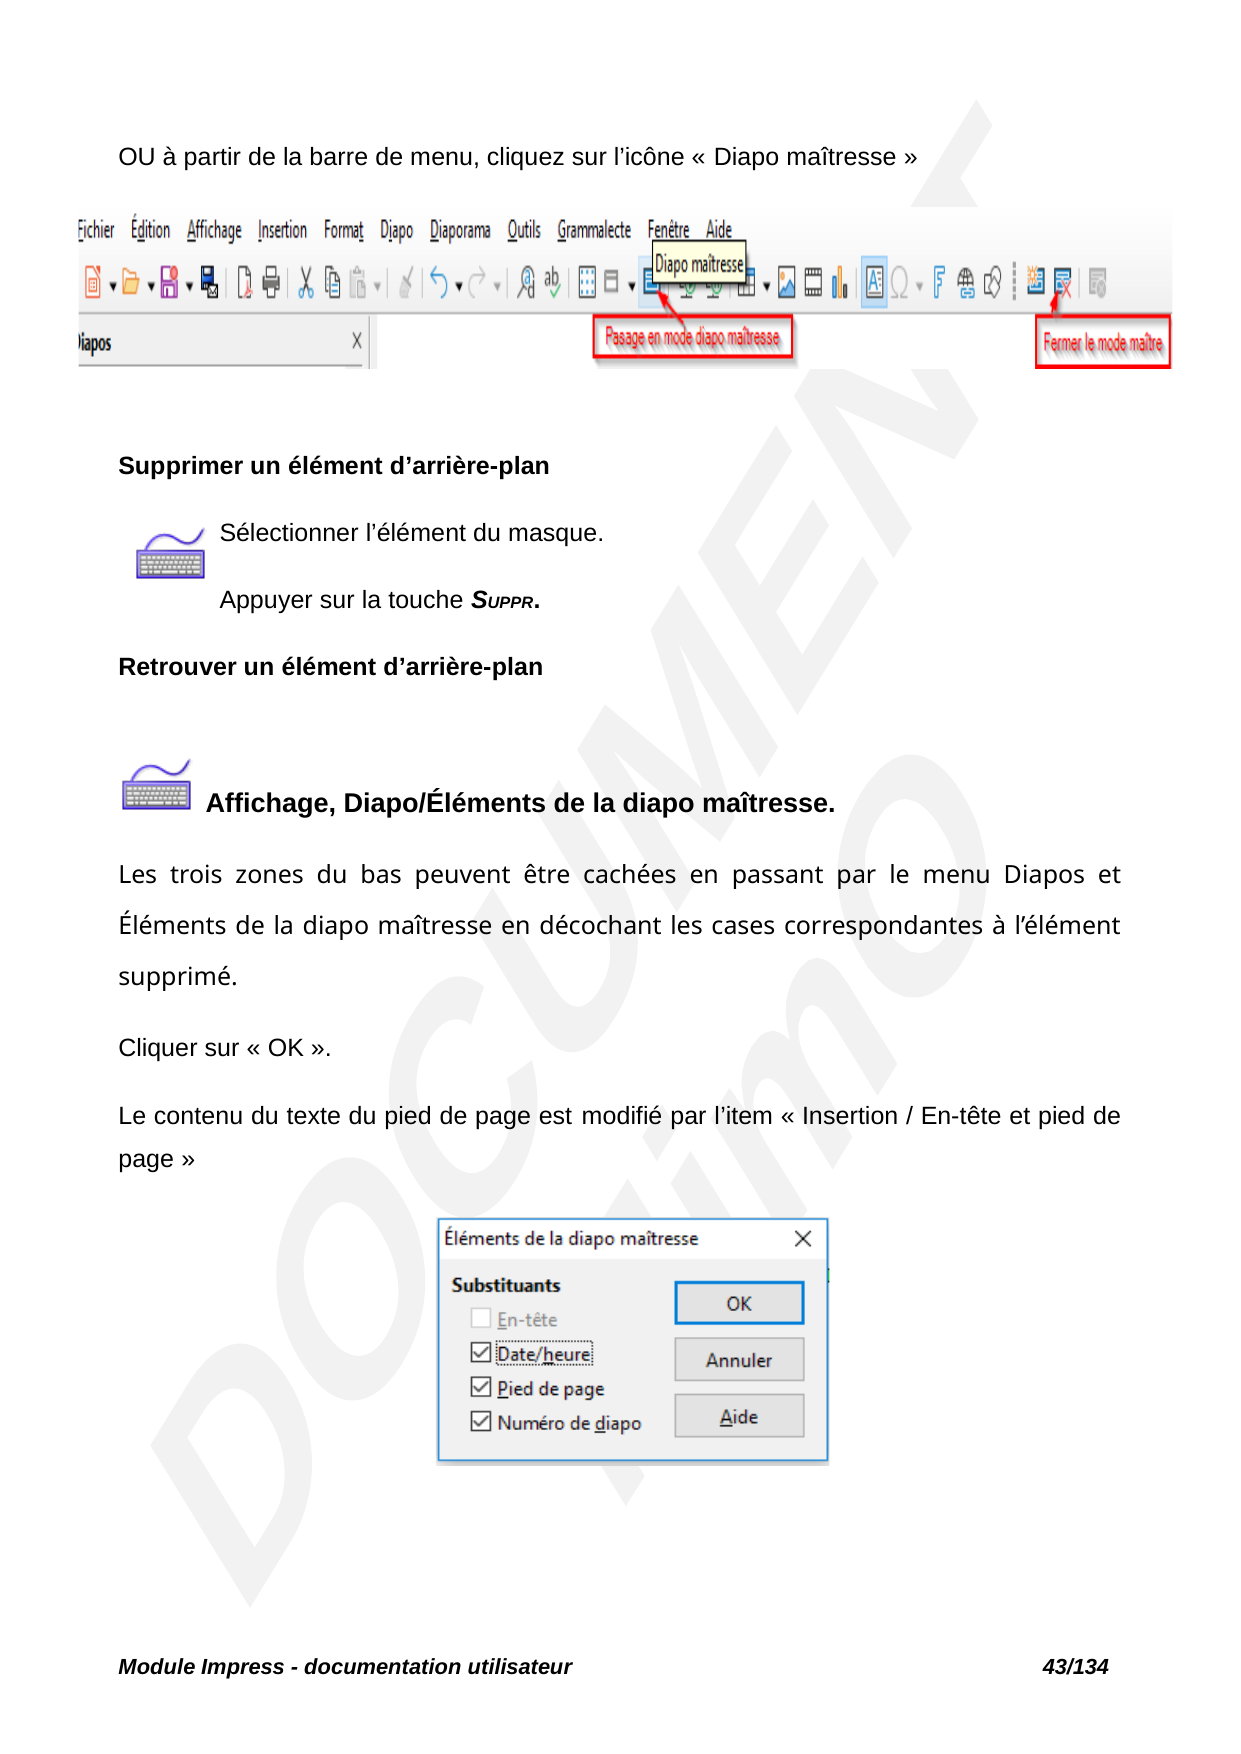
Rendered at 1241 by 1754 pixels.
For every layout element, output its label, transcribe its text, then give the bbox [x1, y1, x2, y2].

picture [78, 207, 1173, 369]
text Supprimer un élément d’arrière-plan [118, 451, 1122, 480]
text Affichage, Diapo/Éléments de la diapo maîtresse. [194, 787, 1122, 818]
text Sélectionner l’élément du masque. [208, 518, 1122, 547]
text Le contenu du texte du pied de page est modifié par l’item « Insertion / En-tête et pied de page » [118, 1101, 1122, 1173]
text Cliquer sur « OK ». [118, 1033, 1122, 1062]
text Appuyer sur la touche Suppr. [118, 585, 1122, 614]
picture [118, 748, 194, 824]
text Retrouver un élément d’arrière-plan [118, 652, 1122, 681]
picture [435, 1217, 830, 1466]
picture [132, 517, 208, 593]
text OU à partir de la barre de menu, cliquez sur l’icône « Diapo maîtresse » [118, 142, 1122, 171]
text Les trois zones du bas peuvent être cachées en passant par le menu Diapos et Éléments de la diapo maîtresse en décochant les cases correspondantes à l’élément supprimé. [118, 857, 1122, 993]
